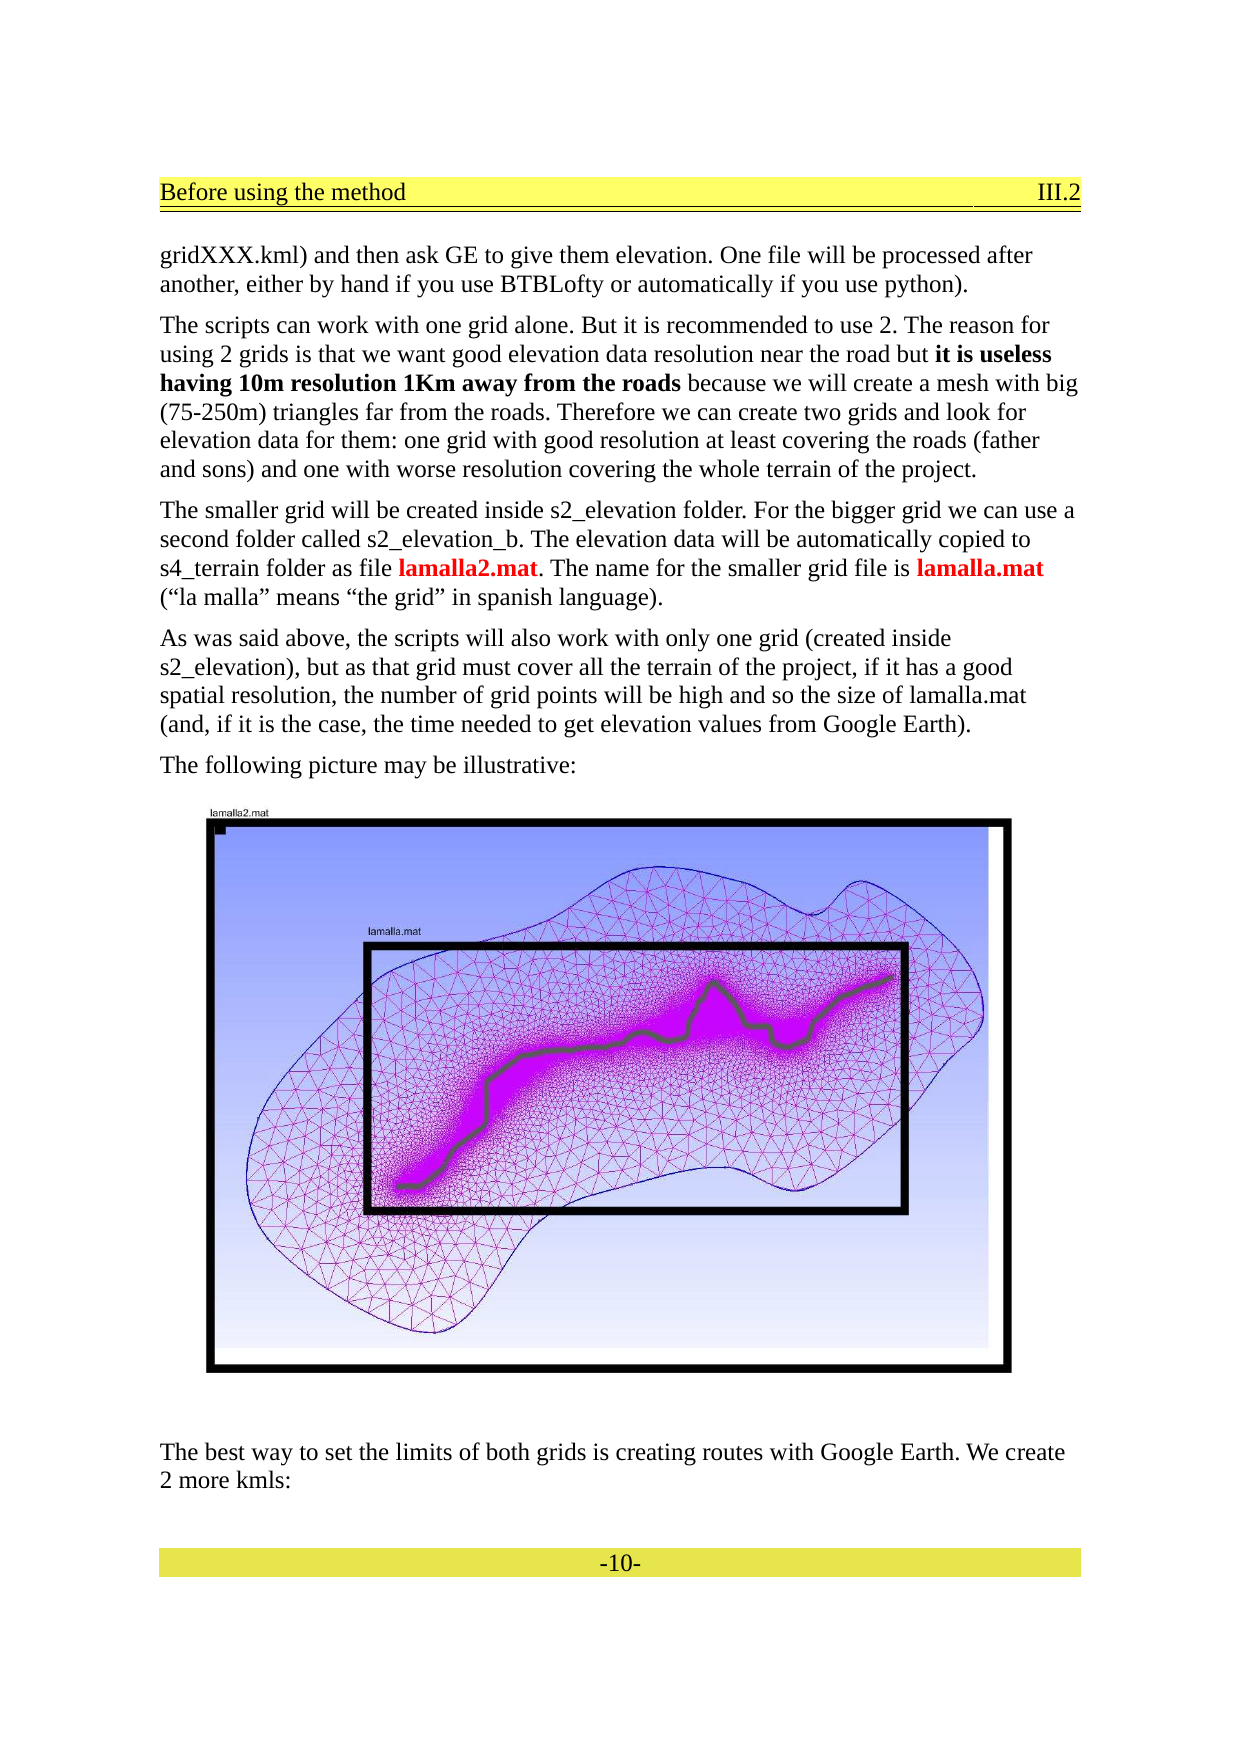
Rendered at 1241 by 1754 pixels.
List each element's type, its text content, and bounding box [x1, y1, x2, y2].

picture [176, 800, 1027, 1374]
text The smaller grid will be created inside s2_elevation folder. For the bigger grid we can use a second folder called s2_elevation_b. The elevation data will be automatically copied to s4_terrain folder as file lamalla2.mat. The name for the smaller grid file is lamalla.mat (“la malla” means “the grid” in spanish language). [159, 495, 1081, 610]
text The best way to set the limits of both grids is creating routes with Google Earth. We create 2 more kmls: [159, 1437, 1081, 1494]
text The scripts can work with one grid alone. But it is recommended to use 2. The reason for using 2 grids is that we want good elevation data resolution near the road but it is useless having 10m resolution 1Km away from the roads because we will create a mesh with big (75-250m) triangles far from the roads. Therefore we can create two grids and look for elevation data for them: one grid with good resolution at least covering the roads (father and sons) and one with worse resolution covering the whole terrain of the project. [159, 310, 1081, 483]
text As was said above, the scripts will also work with only one grid (created inside s2_elevation), but as that grid must cover all the terrain of the project, if it has a good spatial resolution, the number of grid points will be high and so the size of lamalla.mat (and, if it is the case, the time needed to get elevation values from Google Earth). [159, 623, 1081, 738]
text The following picture may be illustrative: [159, 750, 1081, 779]
text gridXXX.kml) and then ask GE to give them elevation. One file will be processed after another, either by hand if you use BTBLofty or automatically if you use python). [159, 240, 1081, 298]
